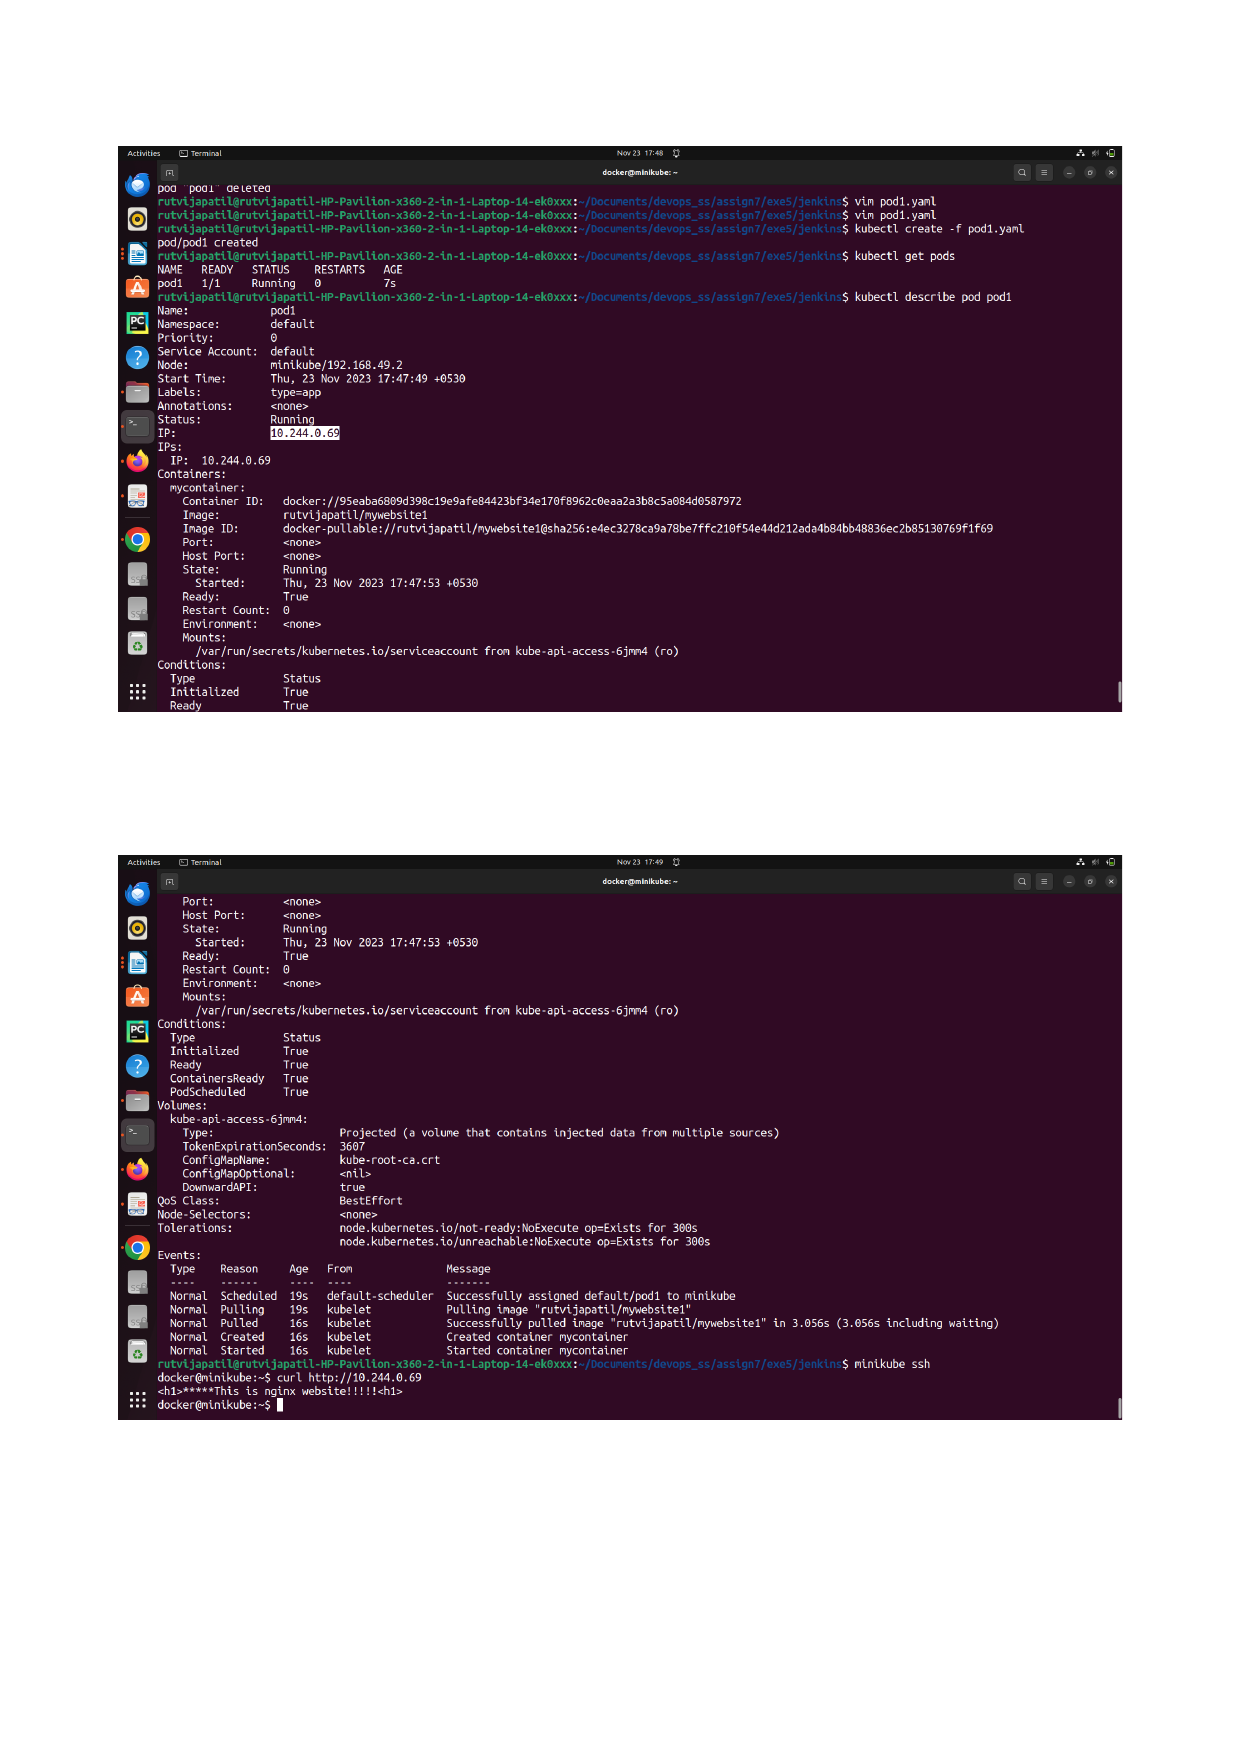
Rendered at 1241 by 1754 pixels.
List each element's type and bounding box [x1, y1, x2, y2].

picture [118, 855, 1123, 1420]
picture [118, 146, 1123, 712]
